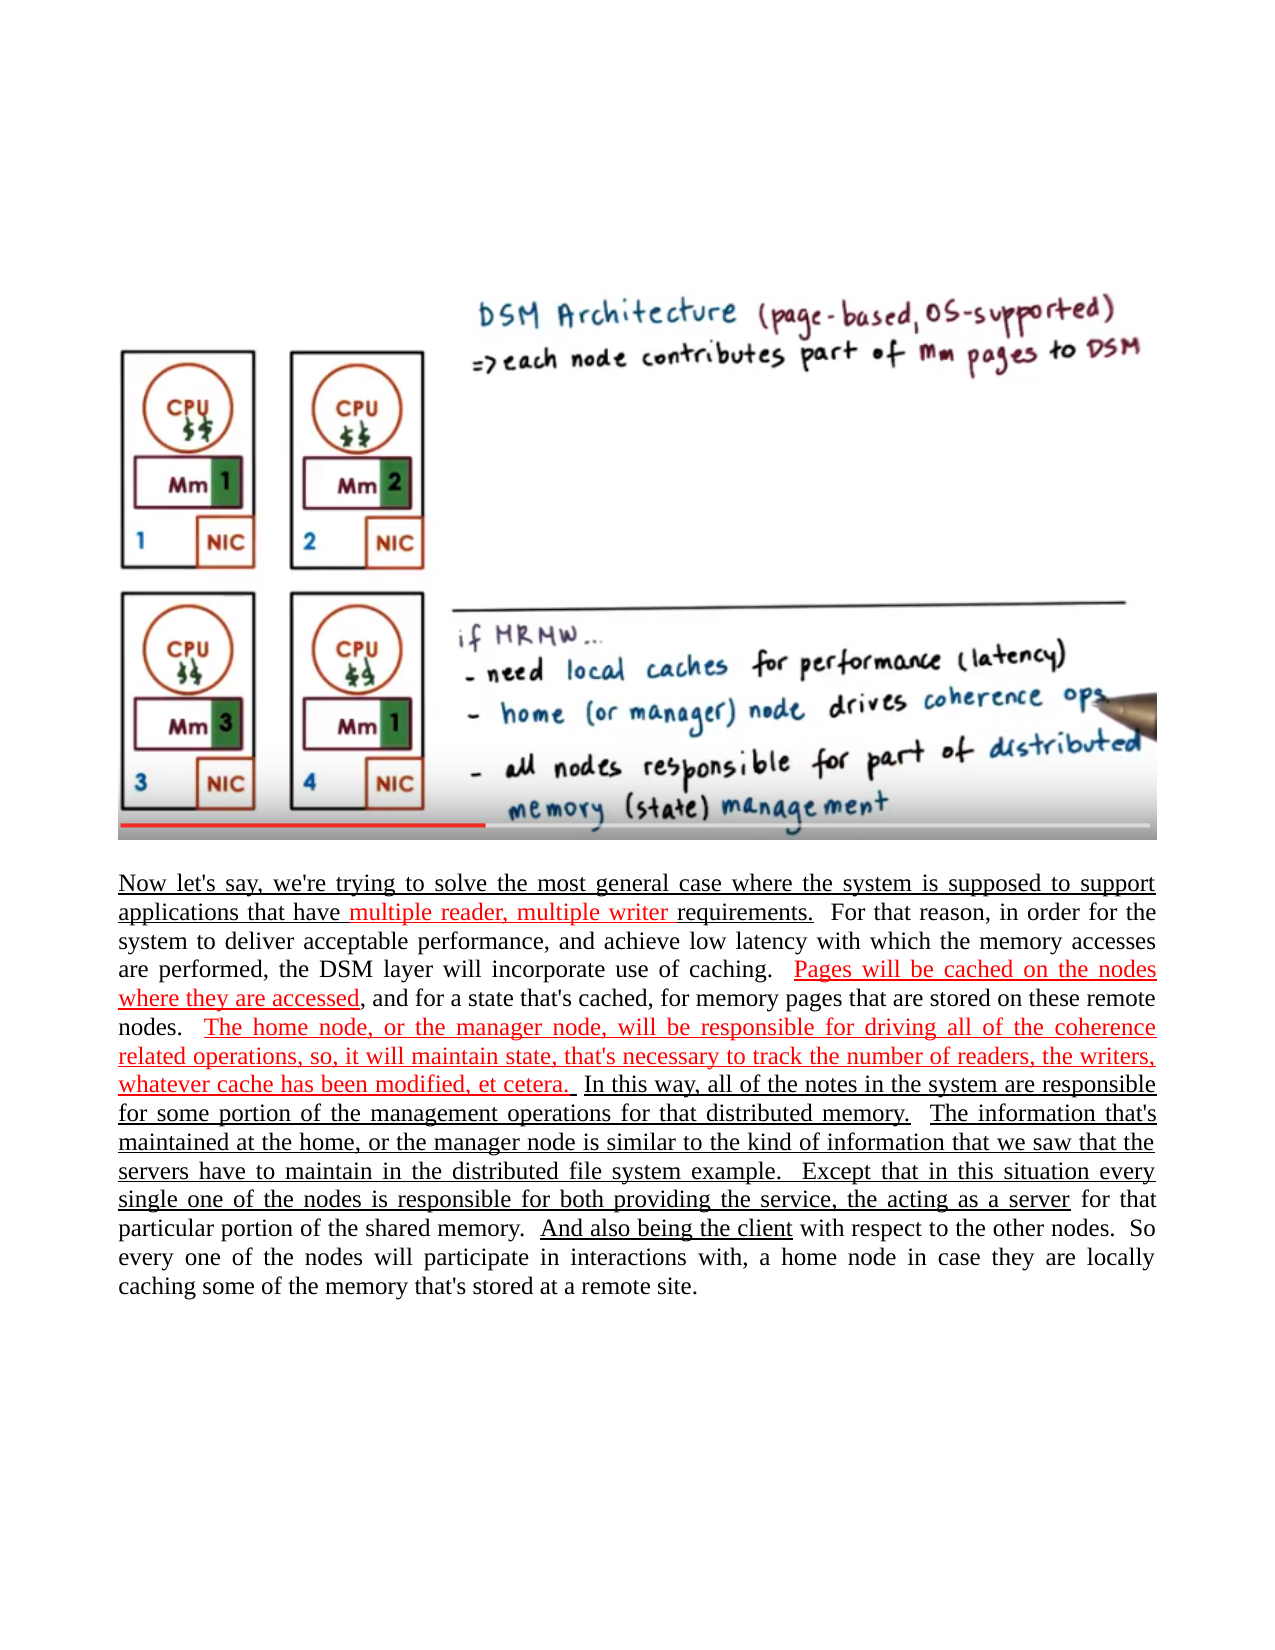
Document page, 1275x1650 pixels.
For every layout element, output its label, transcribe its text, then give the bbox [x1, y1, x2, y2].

picture [118, 290, 1157, 840]
text Now let's say, we're trying to solve the most general case where the system is supposed to support applications that have multiple reader, multiple writer requirements. For that reason, in order for the system to deliver acceptable performance, and achieve low latency with which the memory accesses are performed, the DSM layer will incorporate use of caching. Pages will be cached on the nodes where they are accessed, and for a state that's cached, for memory pages that are stored on these remote nodes. The home node, or the manager node, will be responsible for driving all of the coherence related operations, so, it will maintain state, that's necessary to track the number of readers, the writers, whatever cache has been modified, et cetera. In this way, all of the notes in the system are responsible for some portion of the management operations for that distributed memory. The information that's maintained at the home, or the manager node is similar to the kind of information that we saw that the servers have to maintain in the distributed file system example. Except that in this situation every single one of the nodes is responsible for both providing the service, the acting as a server for that particular portion of the shared memory. And also being the client with respect to the other nodes. So every one of the nodes will participate in interactions with, a home node in case they are locally caching some of the memory that's stored at a remote site. [118, 868, 1157, 1299]
